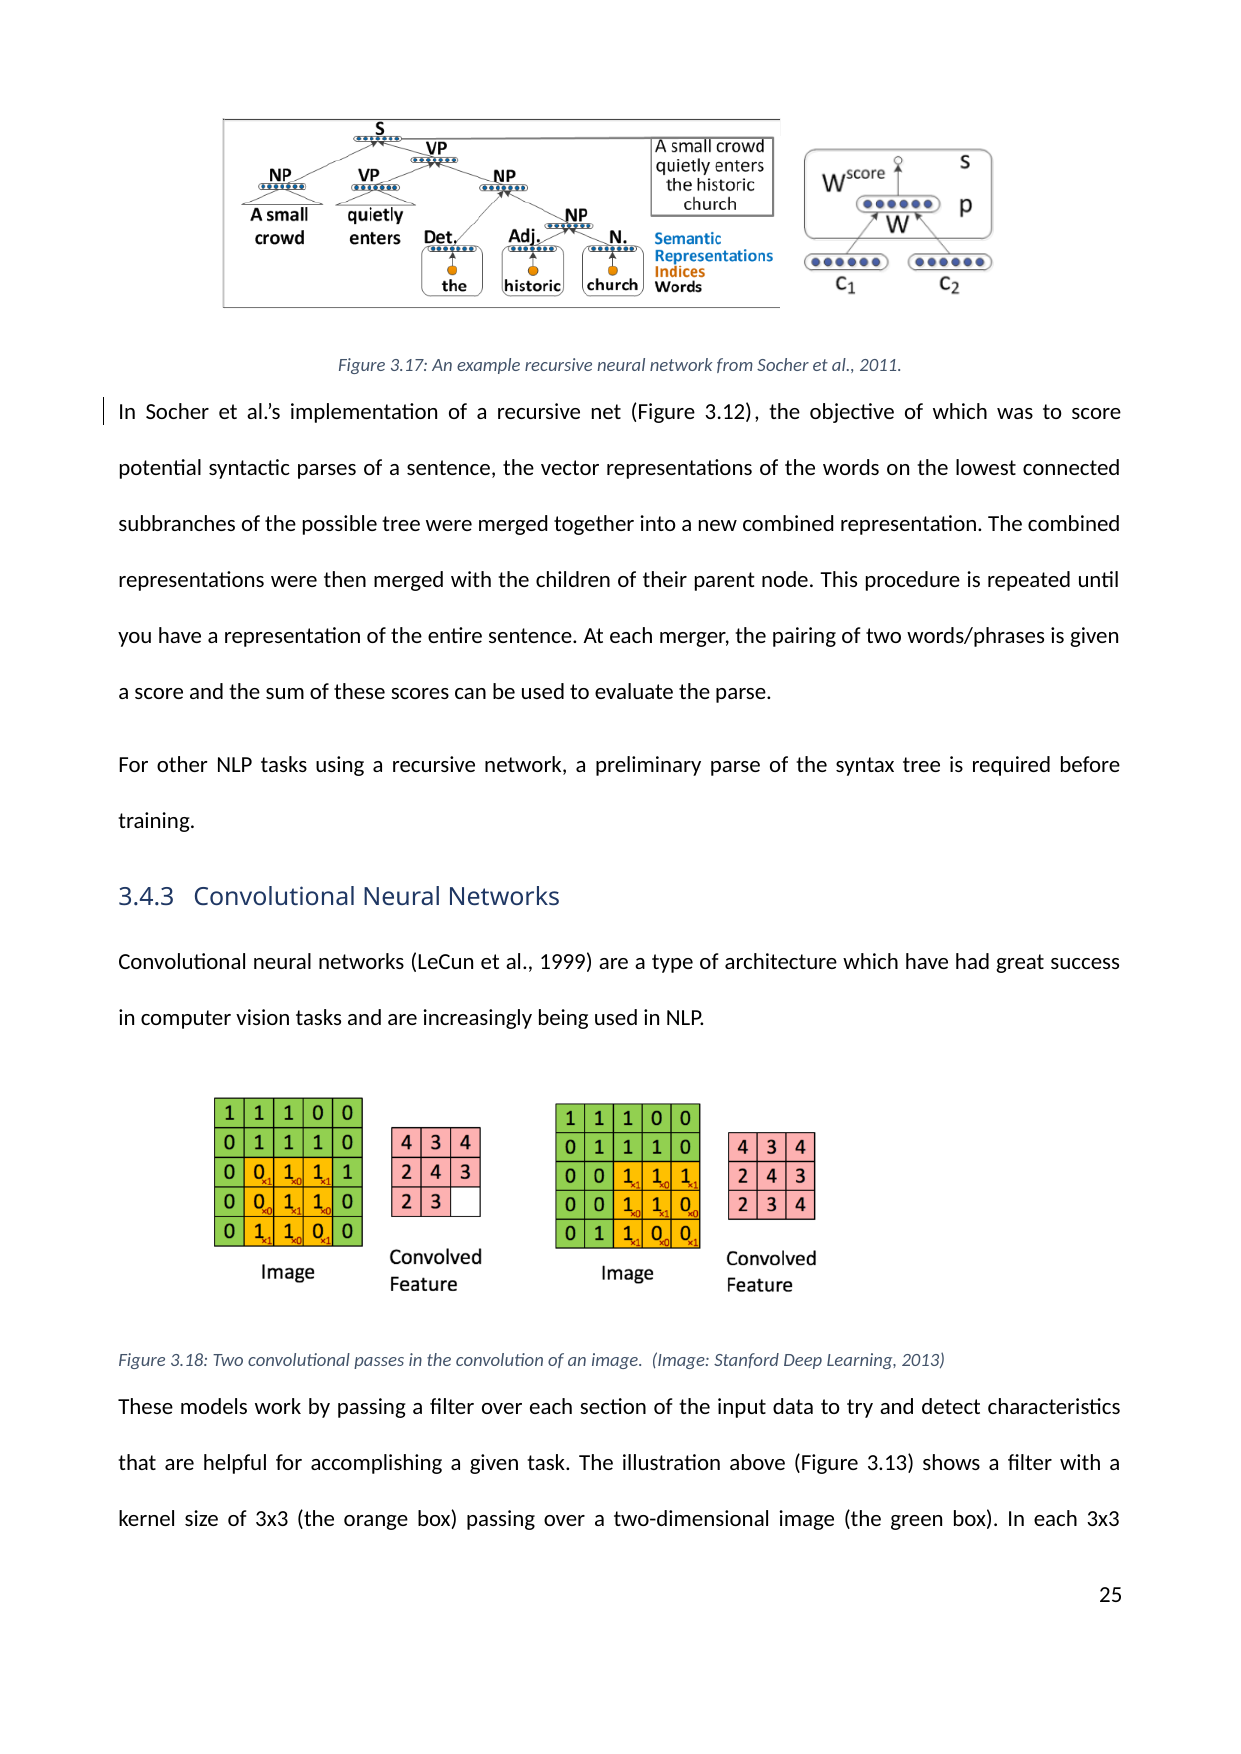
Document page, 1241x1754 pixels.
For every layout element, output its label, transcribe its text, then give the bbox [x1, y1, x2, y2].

text These models work by passing a filter over each section of the input data to try and detect characteristics that are helpful for accomplishing a given task. The illustration above (Figure 3.13) shows a filter with a kernel size of 3x3 (the orange box) passing over a two-dimensional image (the green box). In each 3x3 [118, 1392, 1122, 1532]
subtitle Convolutional Neural Networks [118, 879, 1122, 913]
picture [542, 1090, 836, 1304]
picture [193, 1075, 522, 1303]
text Convolutional neural networks (LeCun et al., 1999) are a type of architecture which have had great success in computer vision tasks and are increasingly being used in NLP. [118, 947, 1122, 1031]
text For other NLP tasks using a recursive network, a preliminary parse of the syntax tree is required before training. [118, 750, 1122, 834]
picture [219, 118, 1020, 309]
text Figure 3.17: An example recursive neural network from Socher et al., 2011. [118, 353, 1122, 376]
text In Socher et al.’s implementation of a recursive net (Figure 3.12), the objective of which was to score potential syntactic parses of a sentence, the vector representations of the words on the lowest connected subbranches of the possible tree were merged together into a new combined representation. The combined representations were then merged with the children of their parent node. This procedure is repeated until you have a representation of the entire sentence. At each merger, the pairing of two words/phrases is given a score and the sum of these scores can be used to evaluate the parse. [118, 397, 1122, 705]
text Figure 3.18: Two convolutional passes in the convolution of an image. (Image: Stanford Deep Learning, 2013) [118, 1348, 1122, 1371]
